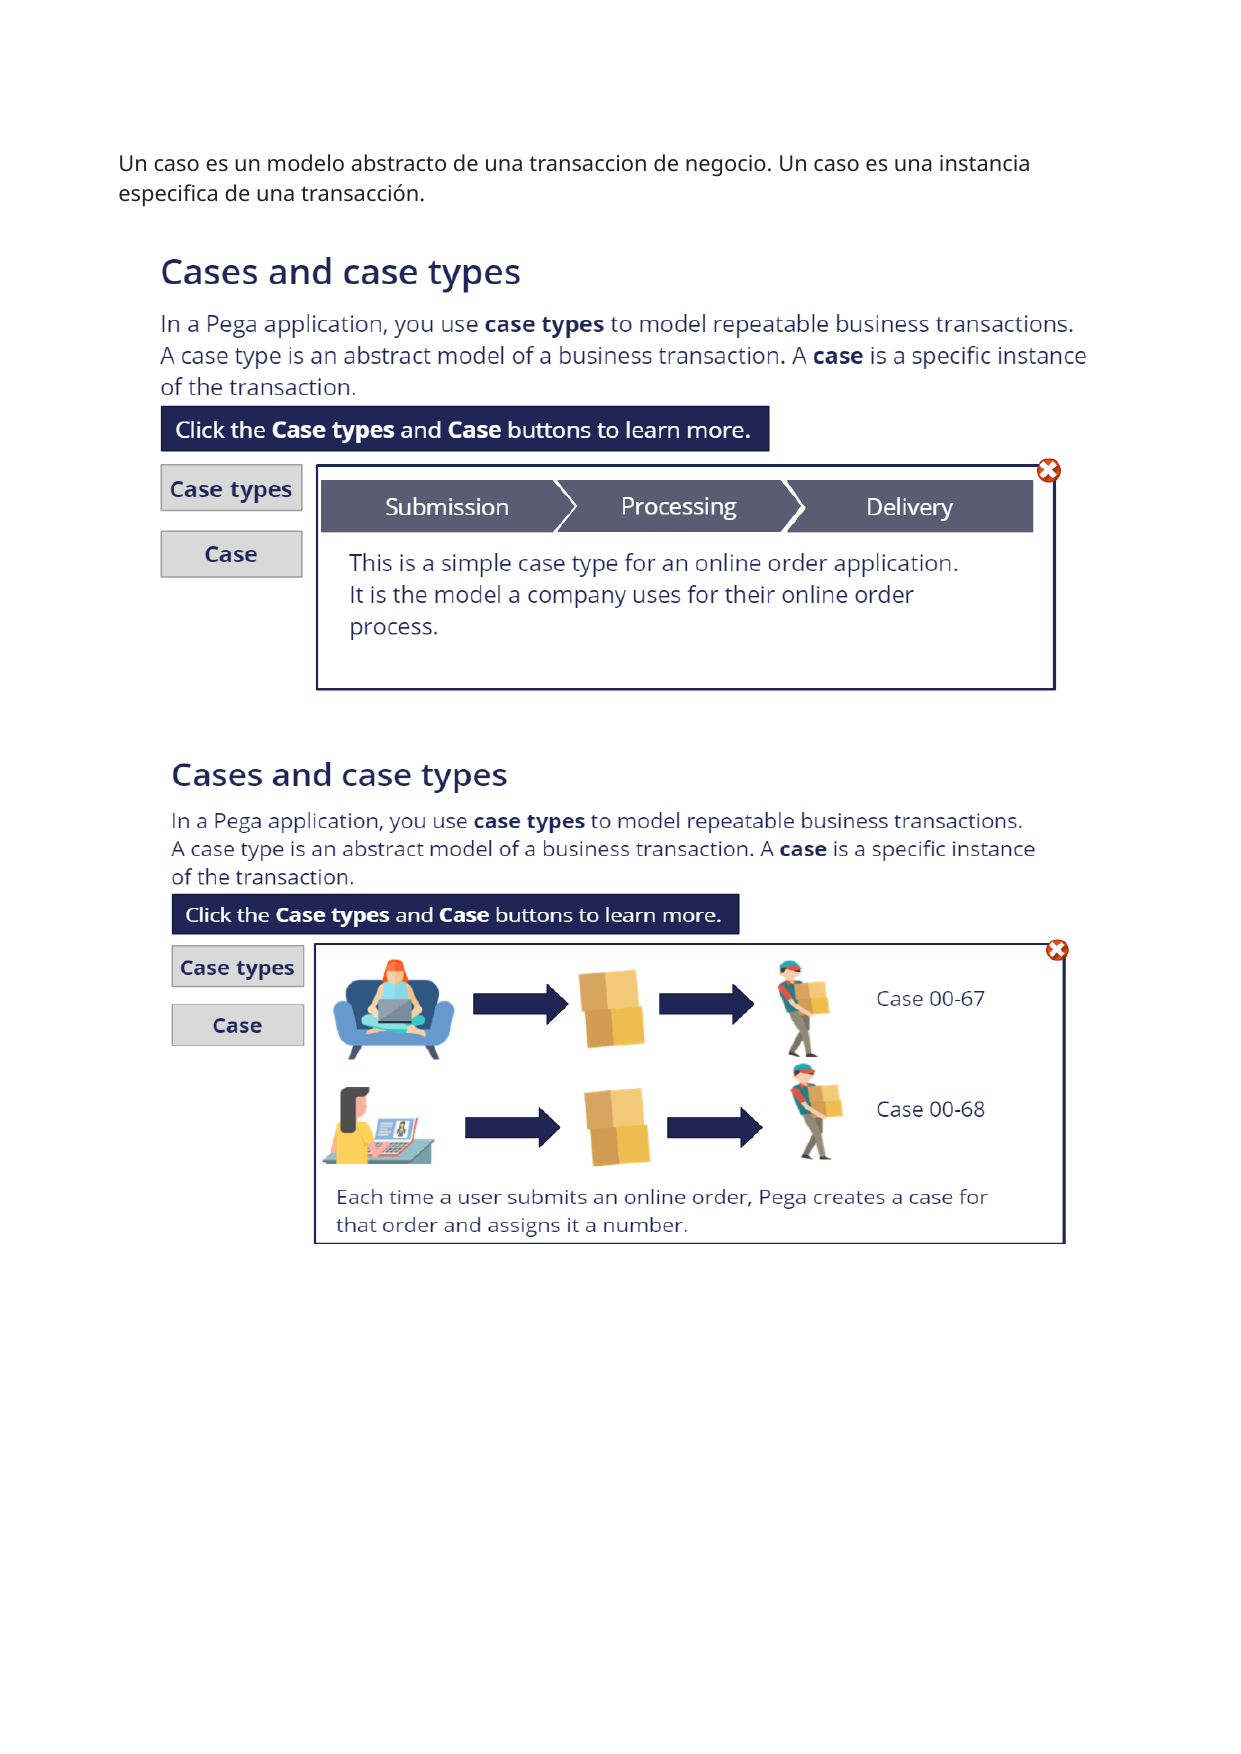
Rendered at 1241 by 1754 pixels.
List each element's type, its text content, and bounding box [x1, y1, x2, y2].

text Un caso es un modelo abstracto de una transaccion de negocio. Un caso es una instancia especifica de una transacción. [118, 148, 1122, 207]
